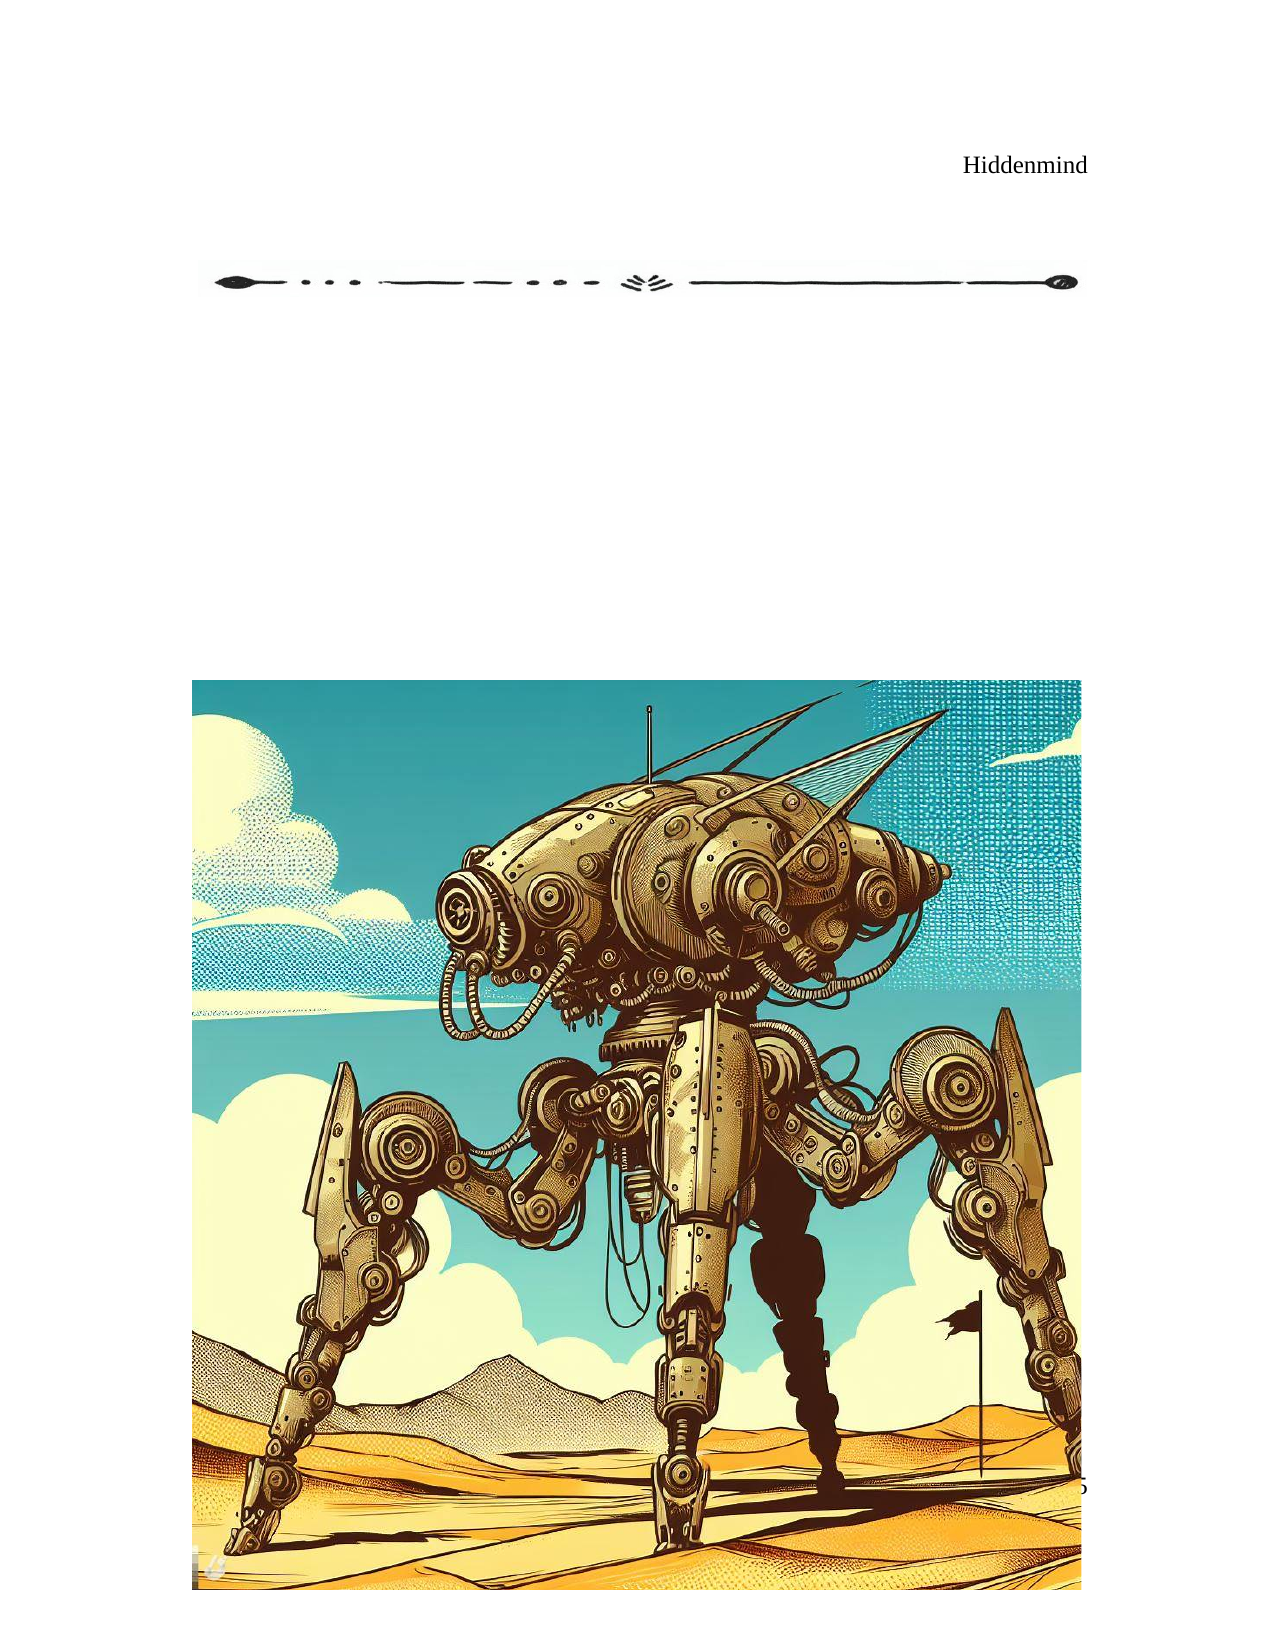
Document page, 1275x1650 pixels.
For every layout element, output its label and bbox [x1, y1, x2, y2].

picture [198, 260, 1088, 297]
picture [192, 680, 1082, 1590]
